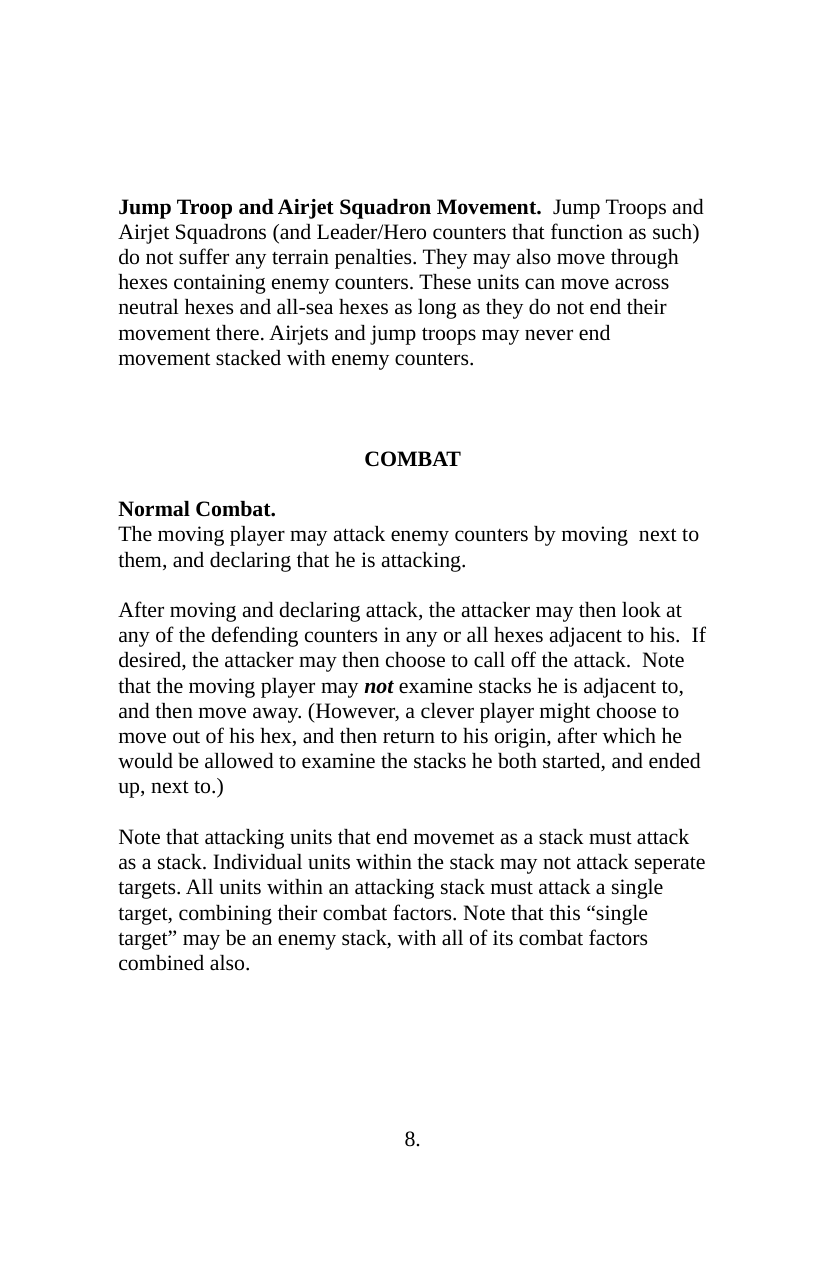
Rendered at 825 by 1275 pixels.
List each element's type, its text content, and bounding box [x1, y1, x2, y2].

text Normal Combat. [118, 496, 707, 521]
text After moving and declaring attack, the attacker may then look at any of the defending counters in any or all hexes adjacent to his. If desired, the attacker may then choose to call off the attack. Note that the moving player may not examine stacks he is adjacent to, and then move away. (However, a clever player might choose to move out of his hex, and then return to his origin, after which he would be allowed to examine the stacks he both started, and ended up, next to.) [118, 597, 707, 799]
text The moving player may attack enemy counters by moving next to them, and declaring that he is attacking. [118, 521, 707, 572]
text Jump Troop and Airjet Squadron Movement. Jump Troops and Airjet Squadrons (and Leader/Hero counters that function as such) do not suffer any terrain penalties. They may also move through hexes containing enemy counters. These units can move across neutral hexes and all-sea hexes as long as they do not end their movement there. Airjets and jump troops may never end movement stacked with enemy counters. [118, 194, 707, 370]
text COMBAT [118, 446, 707, 471]
text 8. [118, 1126, 707, 1152]
text Note that attacking units that end movemet as a stack must attack as a stack. Individual units within the stack may not attack seperate targets. All units within an attacking stack must attack a single target, combining their combat factors. Note that this “single target” may be an enemy stack, with all of its combat factors combined also. [118, 824, 707, 975]
